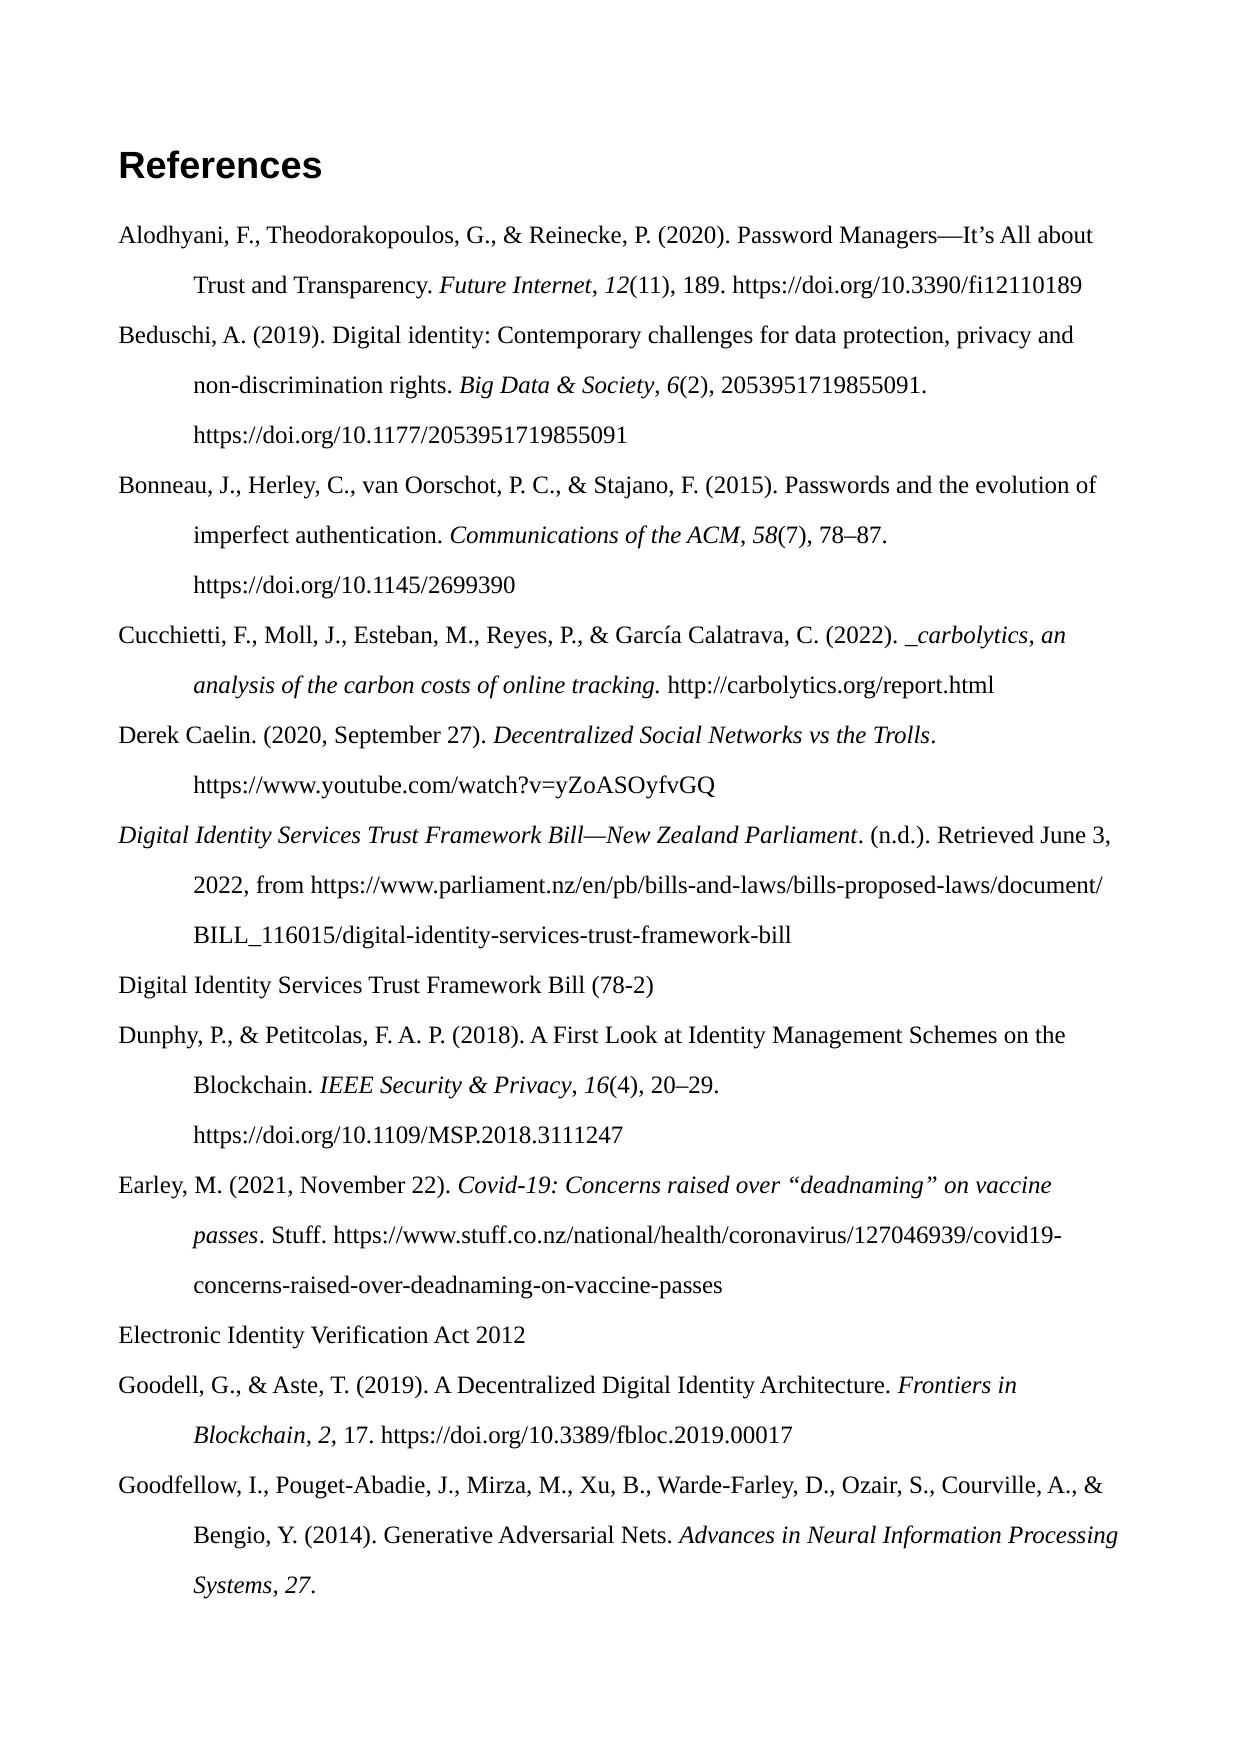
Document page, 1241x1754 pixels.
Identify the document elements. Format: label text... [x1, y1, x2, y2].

text Dunphy, P., & Petitcolas, F. A. P. (2018). A First Look at Identity Management Schemes on the Blockchain. IEEE Security & Privacy, 16(4), 20–29. https://doi.org/10.1109/MSP.2018.3111247 [118, 999, 1122, 1149]
text Cucchietti, F., Moll, J., Esteban, M., Reyes, P., & García Calatrava, C. (2022). _carbolytics, an analysis of the carbon costs of online tracking. http://carbolytics.org/report.html [118, 599, 1122, 699]
text Digital Identity Services Trust Framework Bill—New Zealand Parliament. (n.d.). Retrieved June 3, 2022, from https://www.parliament.nz/en/pb/bills-and-laws/bills-proposed-laws/document/BILL_116015/digital-identity-services-trust-framework-bill [118, 799, 1122, 949]
text Earley, M. (2021, November 22). Covid-19: Concerns raised over “deadnaming” on vaccine passes. Stuff. https://www.stuff.co.nz/national/health/coronavirus/127046939/covid19-concerns-raised-over-deadnaming-on-vaccine-passes [118, 1149, 1122, 1299]
text Digital Identity Services Trust Framework Bill (78-2) [118, 949, 1122, 999]
text Alodhyani, F., Theodorakopoulos, G., & Reinecke, P. (2020). Password Managers—It’s All about Trust and Transparency. Future Internet, 12(11), 189. https://doi.org/10.3390/fi12110189 [118, 199, 1122, 299]
text Goodell, G., & Aste, T. (2019). A Decentralized Digital Identity Architecture. Frontiers in Blockchain, 2, 17. https://doi.org/10.3389/fbloc.2019.00017 [118, 1349, 1122, 1449]
text Bonneau, J., Herley, C., van Oorschot, P. C., & Stajano, F. (2015). Passwords and the evolution of imperfect authentication. Communications of the ACM, 58(7), 78–87. https://doi.org/10.1145/2699390 [118, 449, 1122, 599]
subtitle References [118, 143, 1122, 187]
text Beduschi, A. (2019). Digital identity: Contemporary challenges for data protection, privacy and non-discrimination rights. Big Data & Society, 6(2), 2053951719855091. https://doi.org/10.1177/2053951719855091 [118, 299, 1122, 449]
text Goodfellow, I., Pouget-Abadie, J., Mirza, M., Xu, B., Warde-Farley, D., Ozair, S., Courville, A., & Bengio, Y. (2014). Generative Adversarial Nets. Advances in Neural Information Processing Systems, 27. [118, 1449, 1122, 1599]
text Derek Caelin. (2020, September 27). Decentralized Social Networks vs the Trolls. https://www.youtube.com/watch?v=yZoASOyfvGQ [118, 699, 1122, 799]
text Electronic Identity Verification Act 2012 [118, 1299, 1122, 1349]
